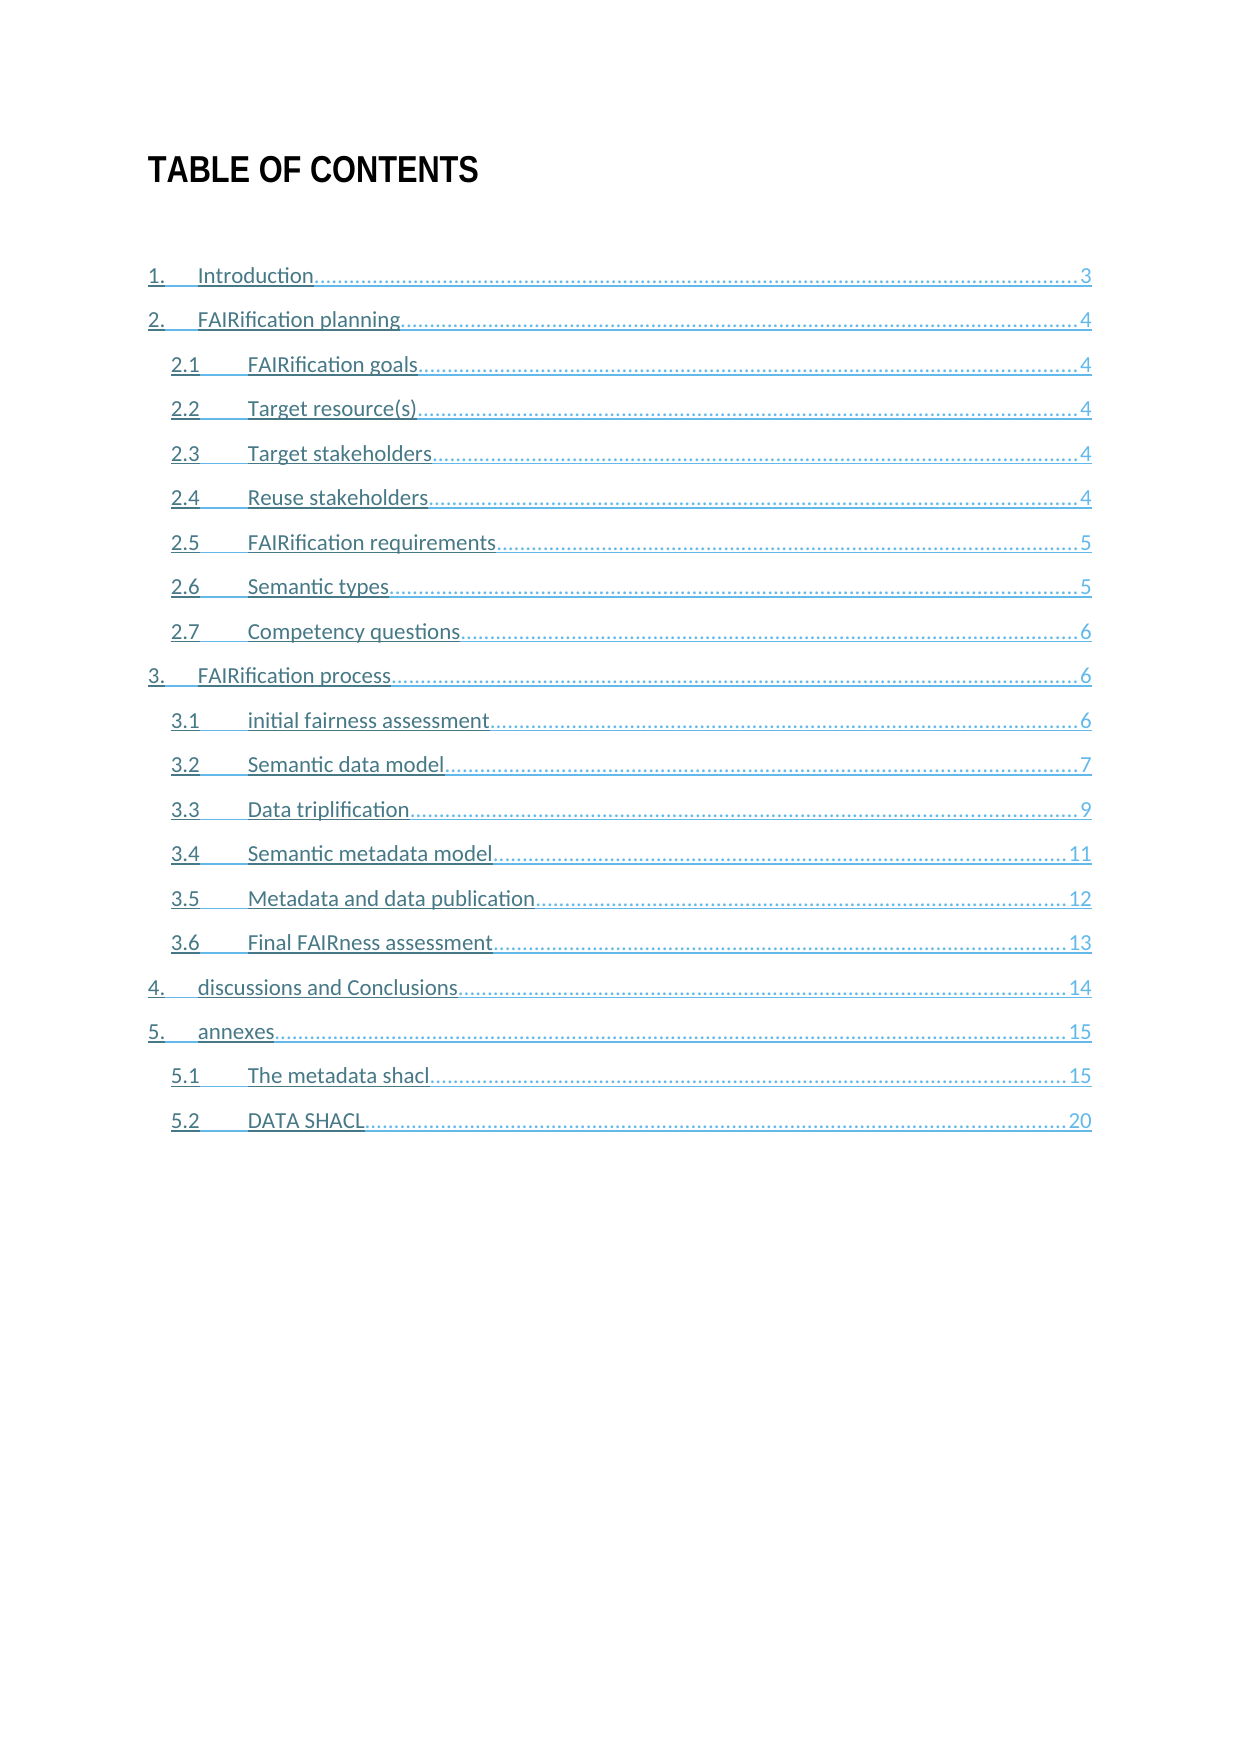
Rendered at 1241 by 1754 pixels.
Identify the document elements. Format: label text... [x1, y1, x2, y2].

text 2.2 Target resource(s) 4 [171, 390, 1093, 424]
text 2.4 Reuse stakeholders 4 [171, 479, 1093, 513]
text 1. Introduction 3 [148, 256, 1093, 291]
text 2.6 Semantic types 5 [171, 568, 1093, 602]
text 5.2 DATA SHACL 20 [171, 1102, 1093, 1136]
text TABLE OF CONTENTS [148, 148, 1093, 191]
text 5.1 The metadata shacl 15 [171, 1057, 1093, 1091]
text 3.6 Final FAIRness assessment 13 [171, 924, 1093, 958]
text 5. annexes 15 [148, 1013, 1093, 1047]
text 3.1 initial fairness assessment 6 [171, 701, 1093, 735]
text 2.3 Target stakeholders 4 [171, 434, 1093, 468]
text 4. discussions and Conclusions 14 [148, 968, 1093, 1002]
text 2.1 FAIRification goals 4 [171, 345, 1093, 379]
text 3. FAIRification process 6 [148, 657, 1093, 691]
text 3.3 Data triplification 9 [171, 790, 1093, 824]
text 2.7 Competency questions 6 [171, 612, 1093, 646]
text 3.4 Semantic metadata model 11 [171, 835, 1093, 869]
text 3.2 Semantic data model 7 [171, 746, 1093, 780]
text 2.5 FAIRification requirements 5 [171, 523, 1093, 557]
text 3.5 Metadata and data publication 12 [171, 879, 1093, 913]
text 2. FAIRification planning 4 [148, 301, 1093, 335]
